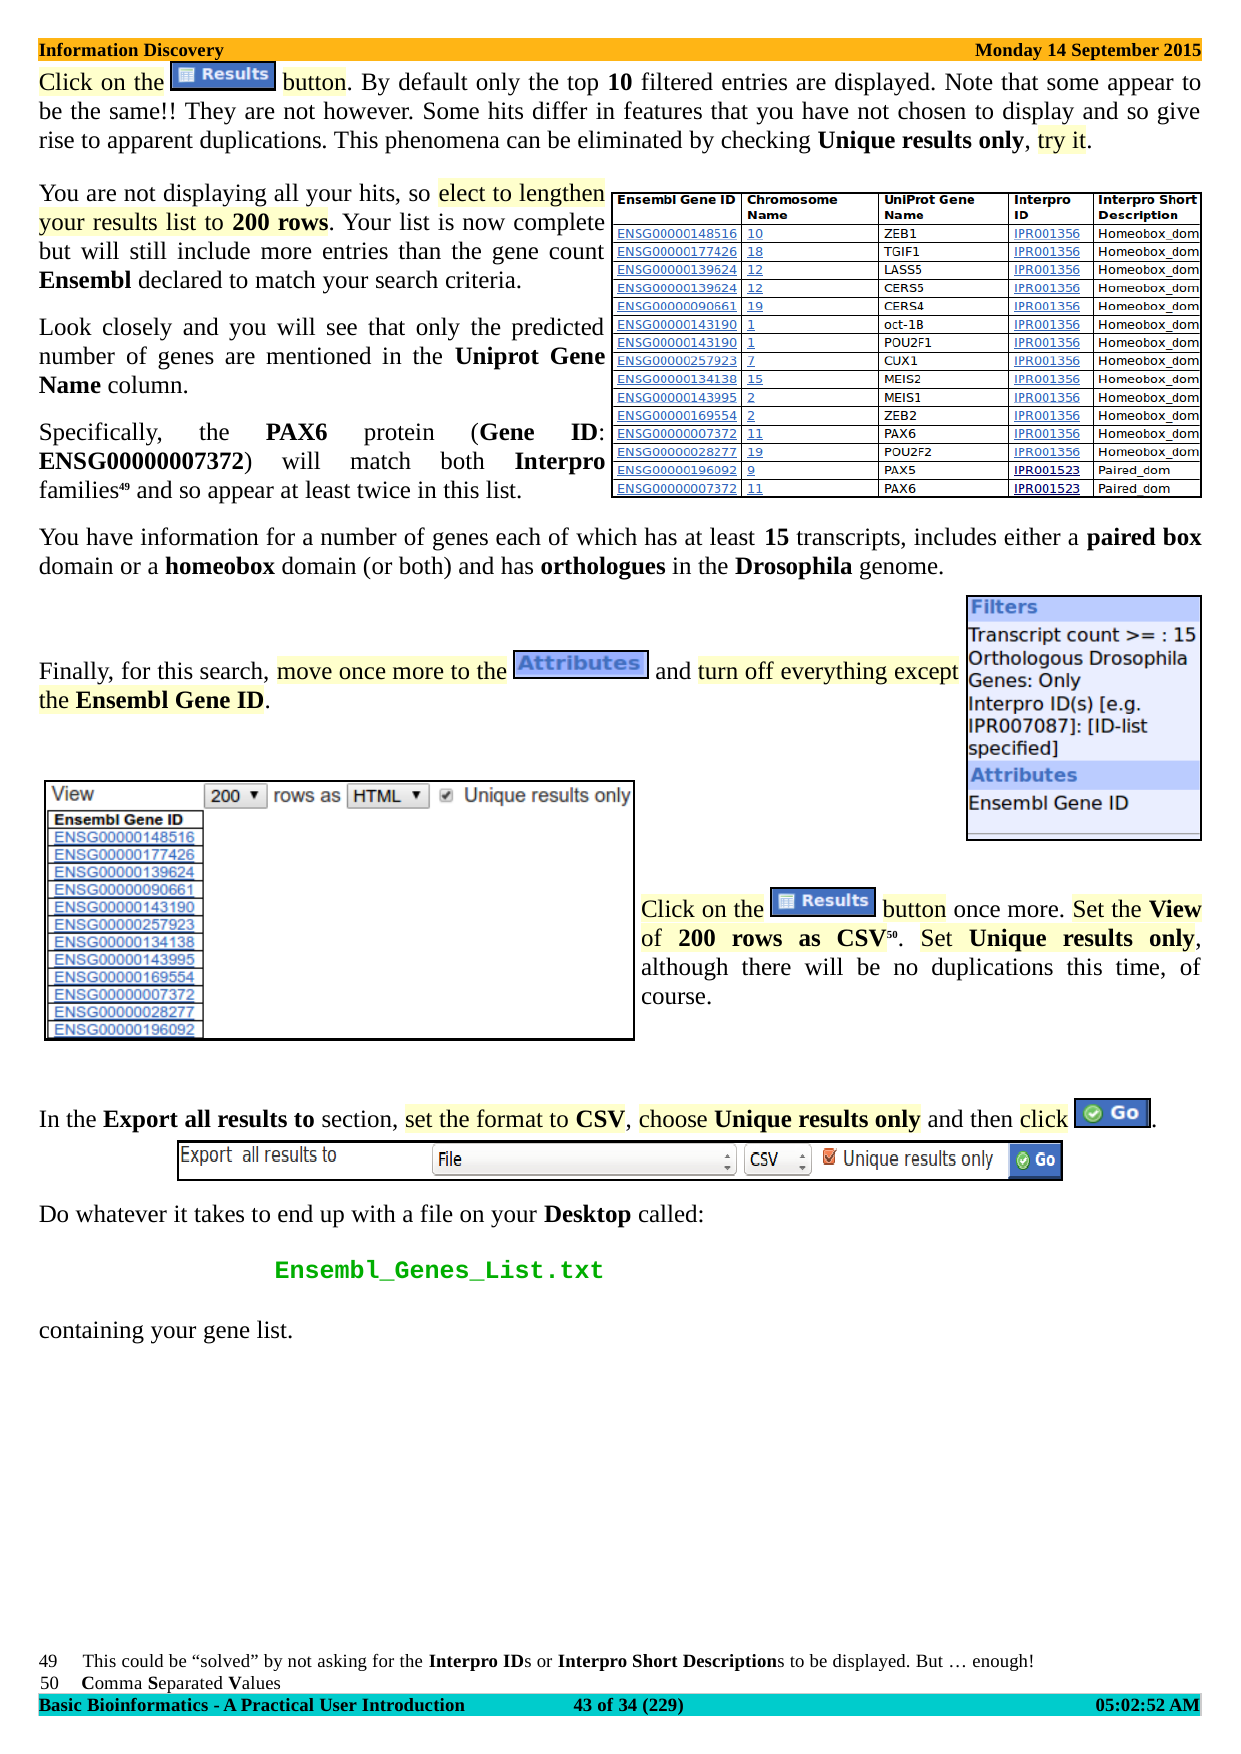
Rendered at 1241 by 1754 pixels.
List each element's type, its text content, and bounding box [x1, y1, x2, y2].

text Look closely and you will see that only the predicted number of genes are mentioned in the Uniprot Gene Name column. [38, 312, 611, 399]
picture [46, 782, 633, 1038]
text containing your gene list. [38, 1315, 1202, 1344]
picture [179, 1143, 1061, 1179]
picture [515, 652, 647, 677]
text Click on thebutton. By default only the top 10 filtered entries are displayed. Note that some appear to be the same!! They are not however. Some hits differ in features that you have not chosen to display and so give rise to apparent duplications. This phenomena can be eliminated by checking Unique results only, try it. [38, 61, 1202, 154]
text This could be “solved” by not asking for the Interpro IDs or Interpro Short Descriptions to be displayed. But … enough! [38, 1649, 1202, 1671]
picture [968, 597, 1200, 839]
picture [772, 889, 874, 915]
text Do whatever it takes to end up with a file on your Desktop called: [38, 1145, 1202, 1228]
text You have information for a number of genes each of which has at least 15 transcripts, includes either a paired box domain or a homeobox domain (or both) and has orthologues in the Drosophila genome. [38, 522, 1202, 580]
text Finally, for this search, move once more to theand turn off everything except the Ensembl Gene ID. [38, 650, 966, 714]
picture [1076, 1100, 1149, 1126]
picture [613, 194, 1200, 496]
text Click on thebutton once more. Set the View of 200 rows as CSV. Set Unique results only, although there will be no duplications this time, of course. [635, 887, 1202, 1010]
text You are not displaying all your hits, so elect to lengthen your results list to 200 rows. Your list is now complete but will still include more entries than the gene count Ensembl declared to match your search criteria. [38, 178, 1202, 294]
text Comma Separated Values [40, 1671, 1202, 1693]
text In the Export all results to section, set the format to CSV, choose Unique results only and then click. [38, 1098, 1202, 1133]
text Specifically, the PAX6 protein (Gene ID: ENSG00000007372) will match both Interpro families and so appear at least twice in this list. [38, 417, 1202, 504]
text Ensembl_Genes_List.txt [38, 1257, 1202, 1286]
picture [172, 63, 274, 88]
